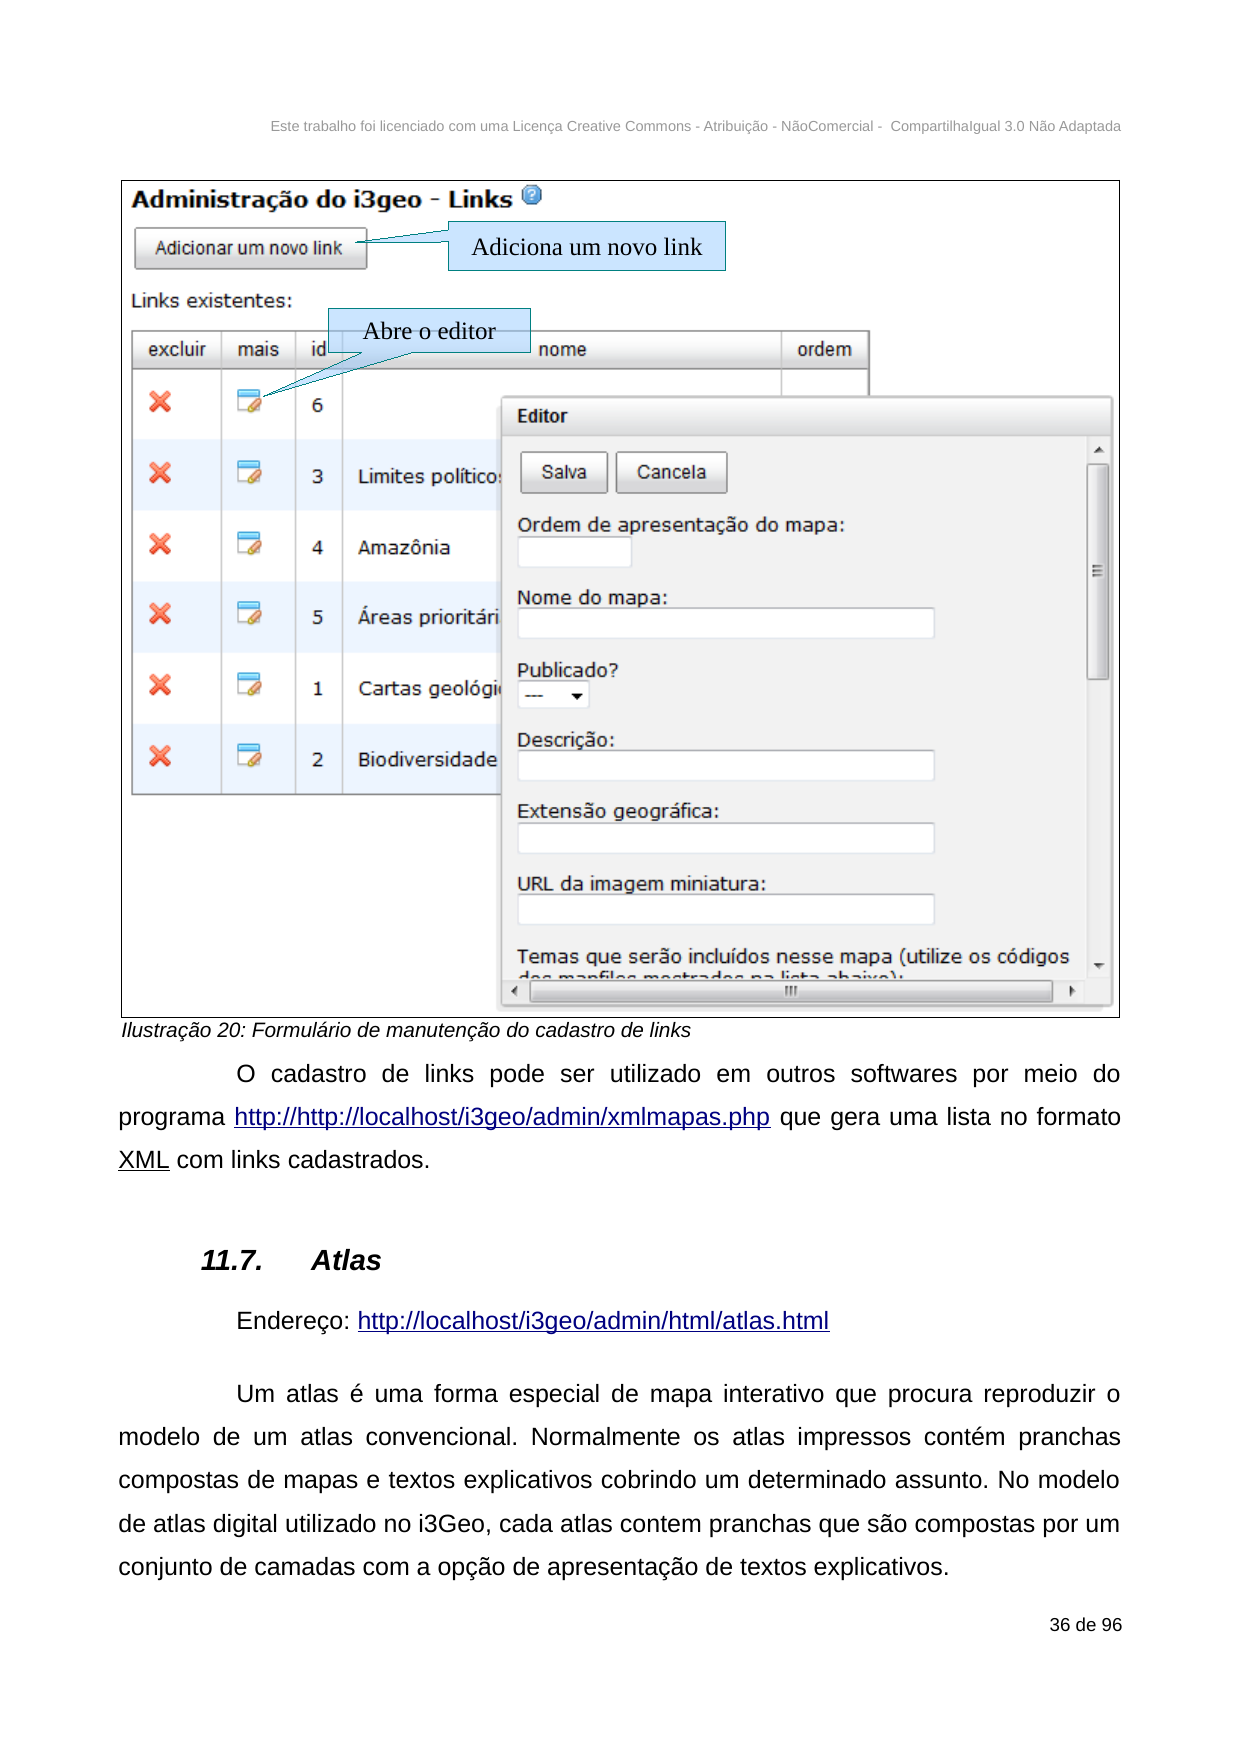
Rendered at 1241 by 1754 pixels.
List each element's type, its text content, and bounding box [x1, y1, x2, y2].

picture [122, 181, 1119, 1017]
text O cadastro de links pode ser utilizado em outros softwares por meio do programa http://http://localhost/i3geo/admin/xmlmapas.php que gera uma lista no formato XML com links cadastrados. [118, 164, 1122, 1174]
text A instalação do i3Geo pode ser testada utilizando-se o programa http://localhost/i3geo/testainstal.php. O relatório traz também informações sobre versão e bibliotecas PHP necessárias. [364, 222, 725, 270]
subtitle Atlas [163, 1243, 1077, 1277]
text Um atlas é uma forma especial de mapa interativo que procura reproduzir o modelo de um atlas convencional. Normalmente os atlas impressos contém pranchas compostas de mapas e textos explicativos cobrindo um determinado assunto. No modelo de atlas digital utilizado no i3Geo, cada atlas contem pranchas que são compostas por um conjunto de camadas com a opção de apresentação de textos explicativos. [118, 1379, 1122, 1580]
text Endereço: http://localhost/i3geo/admin/html/atlas.html [118, 1306, 1122, 1335]
text A instalação do i3Geo pode ser testada utilizando-se o programa http://localhost/i3geo/testainstal.php. O relatório traz também informações sobre versão e bibliotecas PHP necessárias. [275, 309, 530, 392]
text Ilustração 20: Formulário de manutenção do cadastro de links [121, 1018, 1119, 1041]
